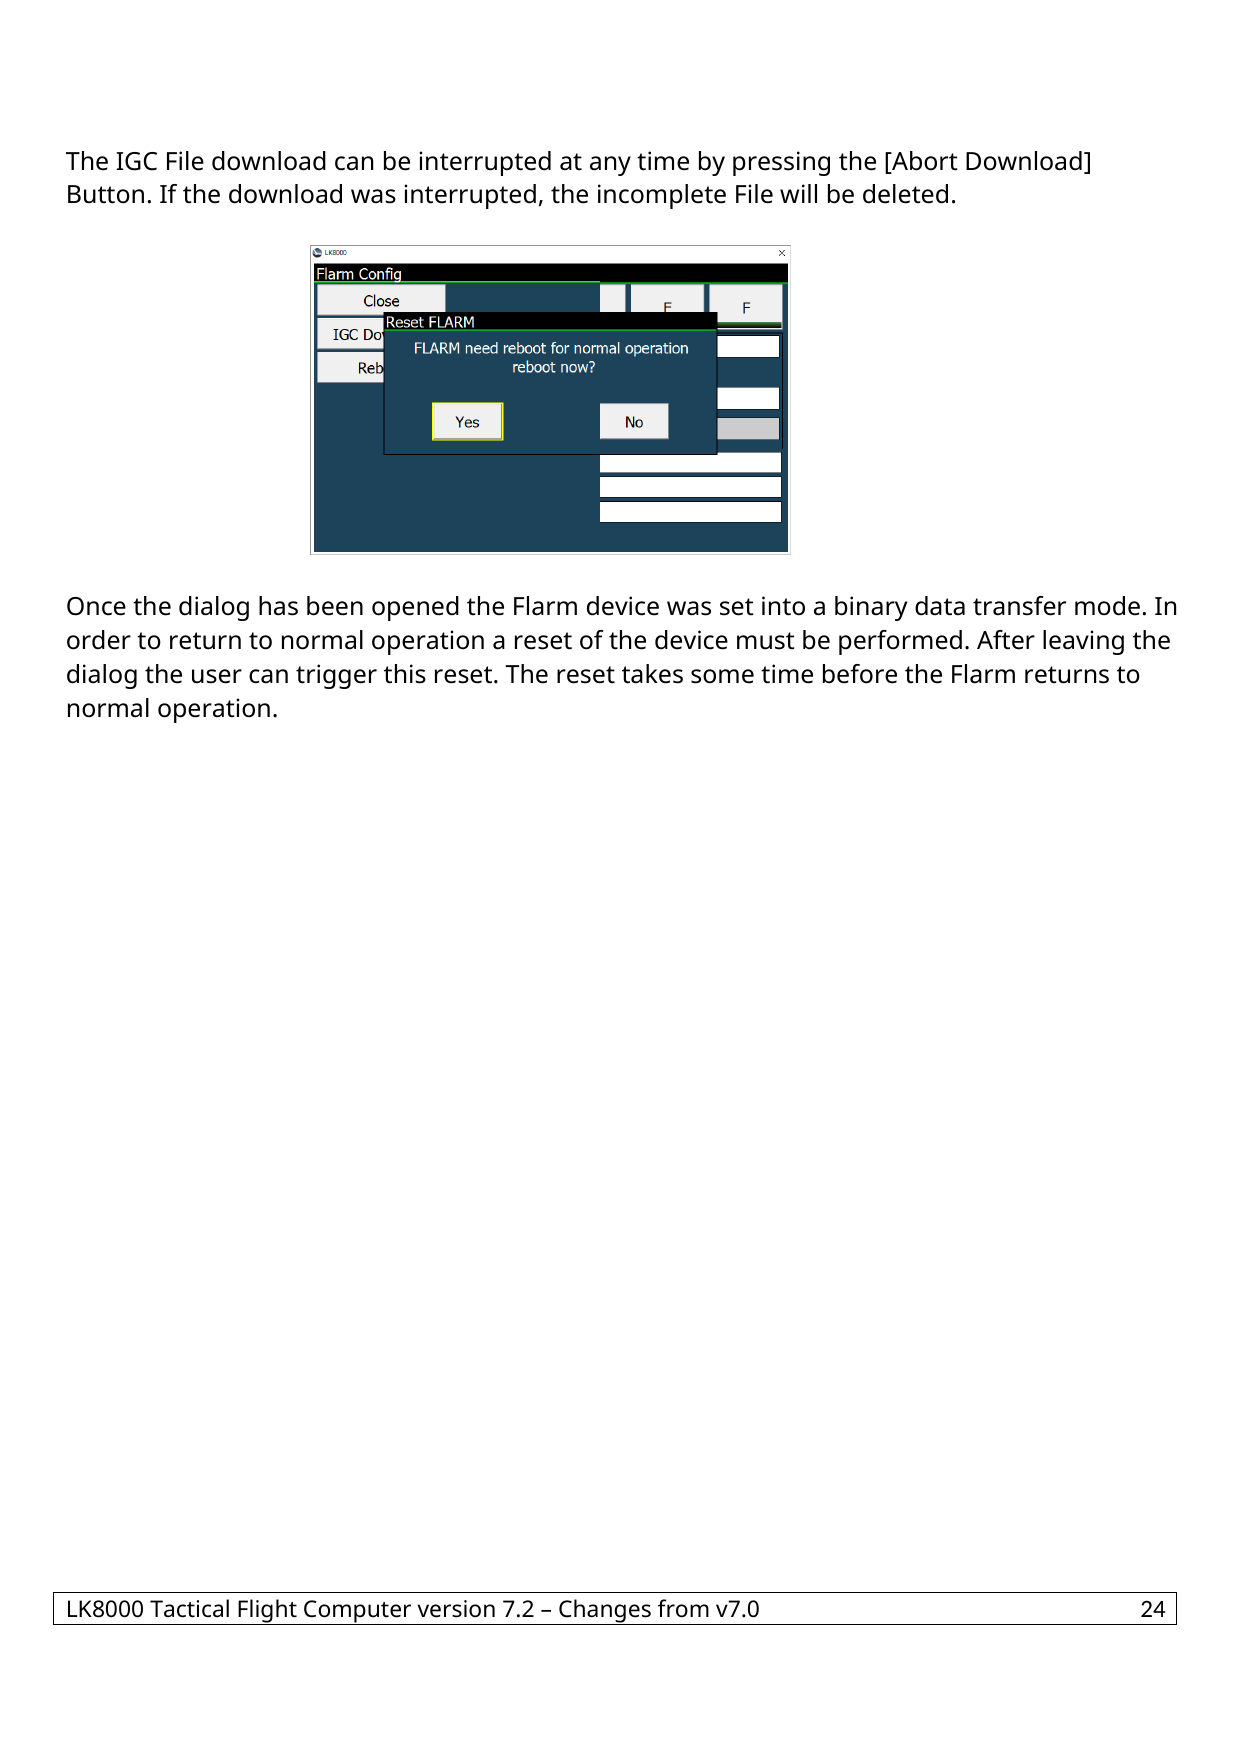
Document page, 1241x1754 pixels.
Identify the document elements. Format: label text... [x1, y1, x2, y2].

text Once the dialog has been opened the Flarm device was set into a binary data transfer mode. In order to return to normal operation a reset of the device must be performed. After leaving the dialog the user can trigger this reset. The reset takes some time before the Flarm returns to normal operation. [66, 589, 1181, 725]
picture [310, 245, 791, 555]
text The IGC File download can be interrupted at any time by pressing the [Abort Download] Button. If the download was interrupted, the incomplete File will be deleted. [66, 143, 1181, 211]
